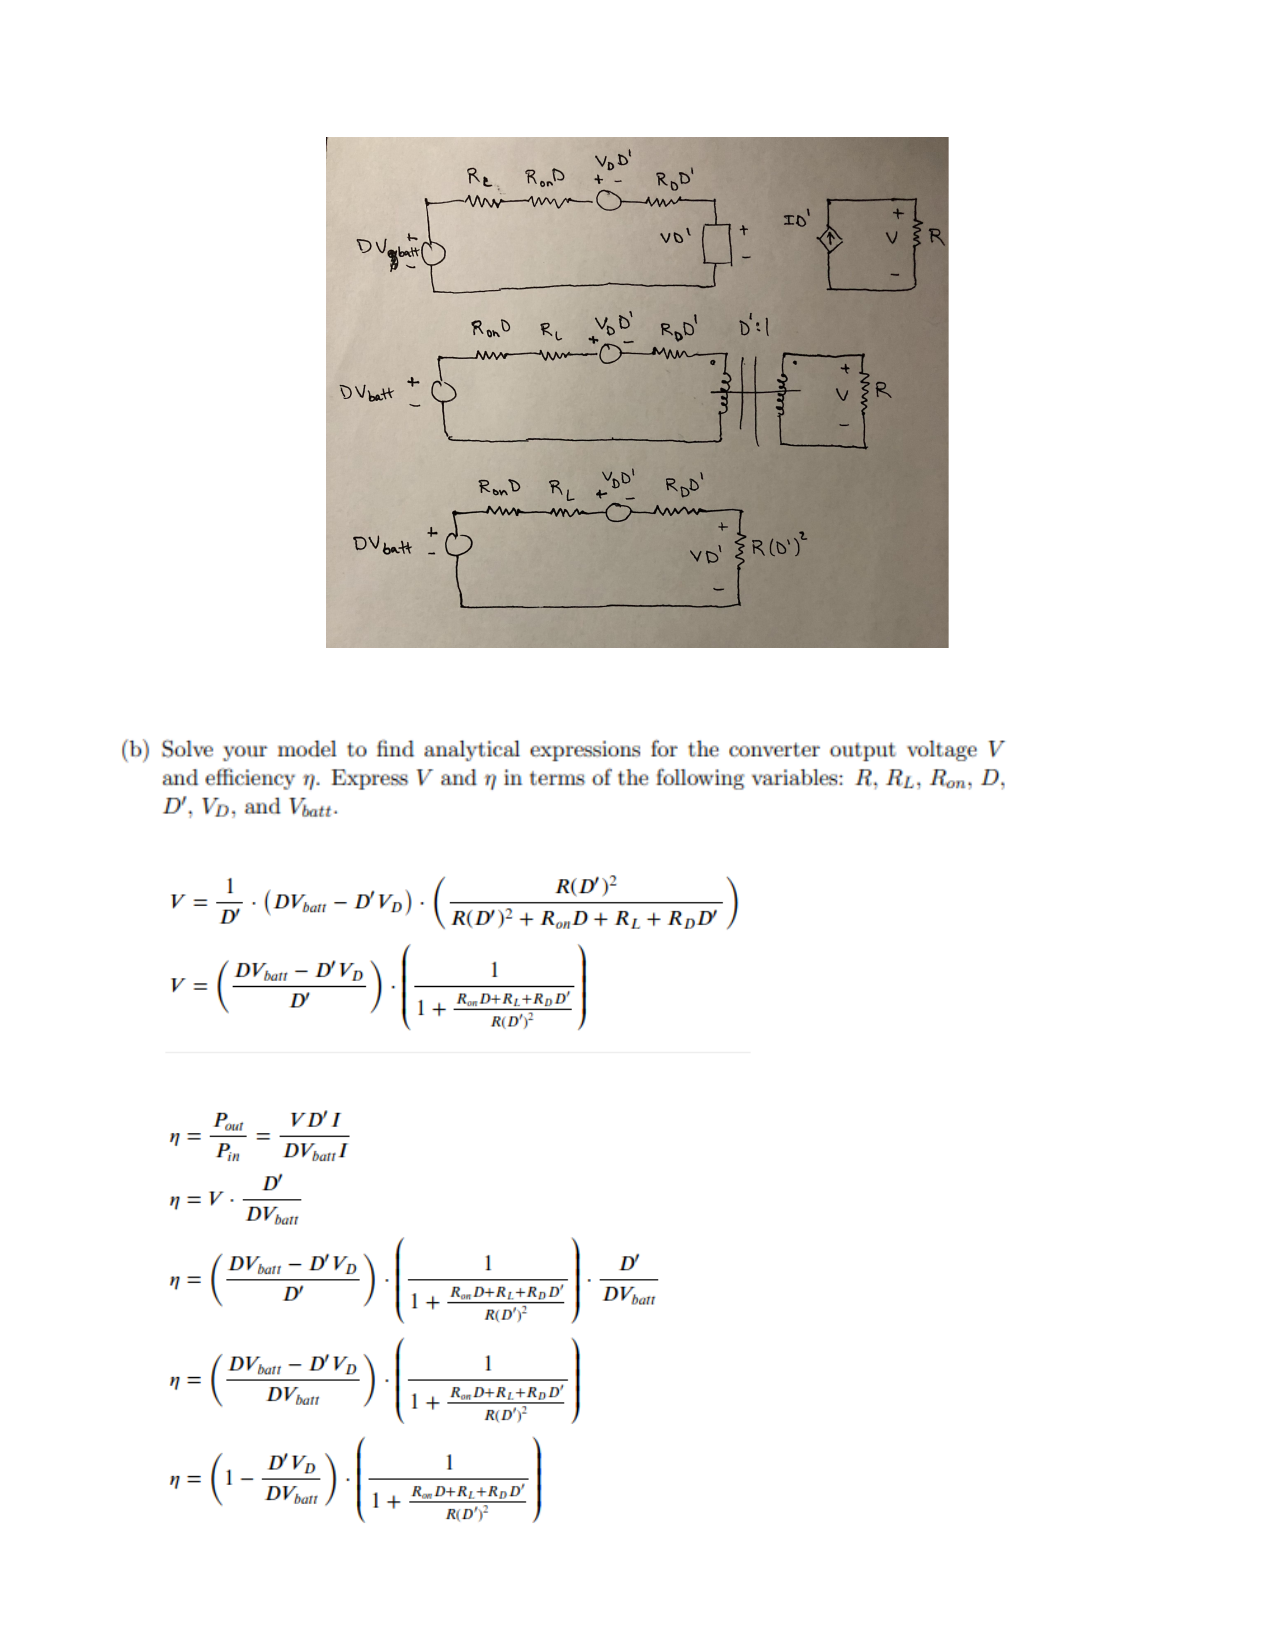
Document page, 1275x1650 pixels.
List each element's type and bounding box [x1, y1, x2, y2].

picture [149, 840, 751, 1537]
picture [326, 137, 949, 181]
picture [118, 733, 1019, 825]
